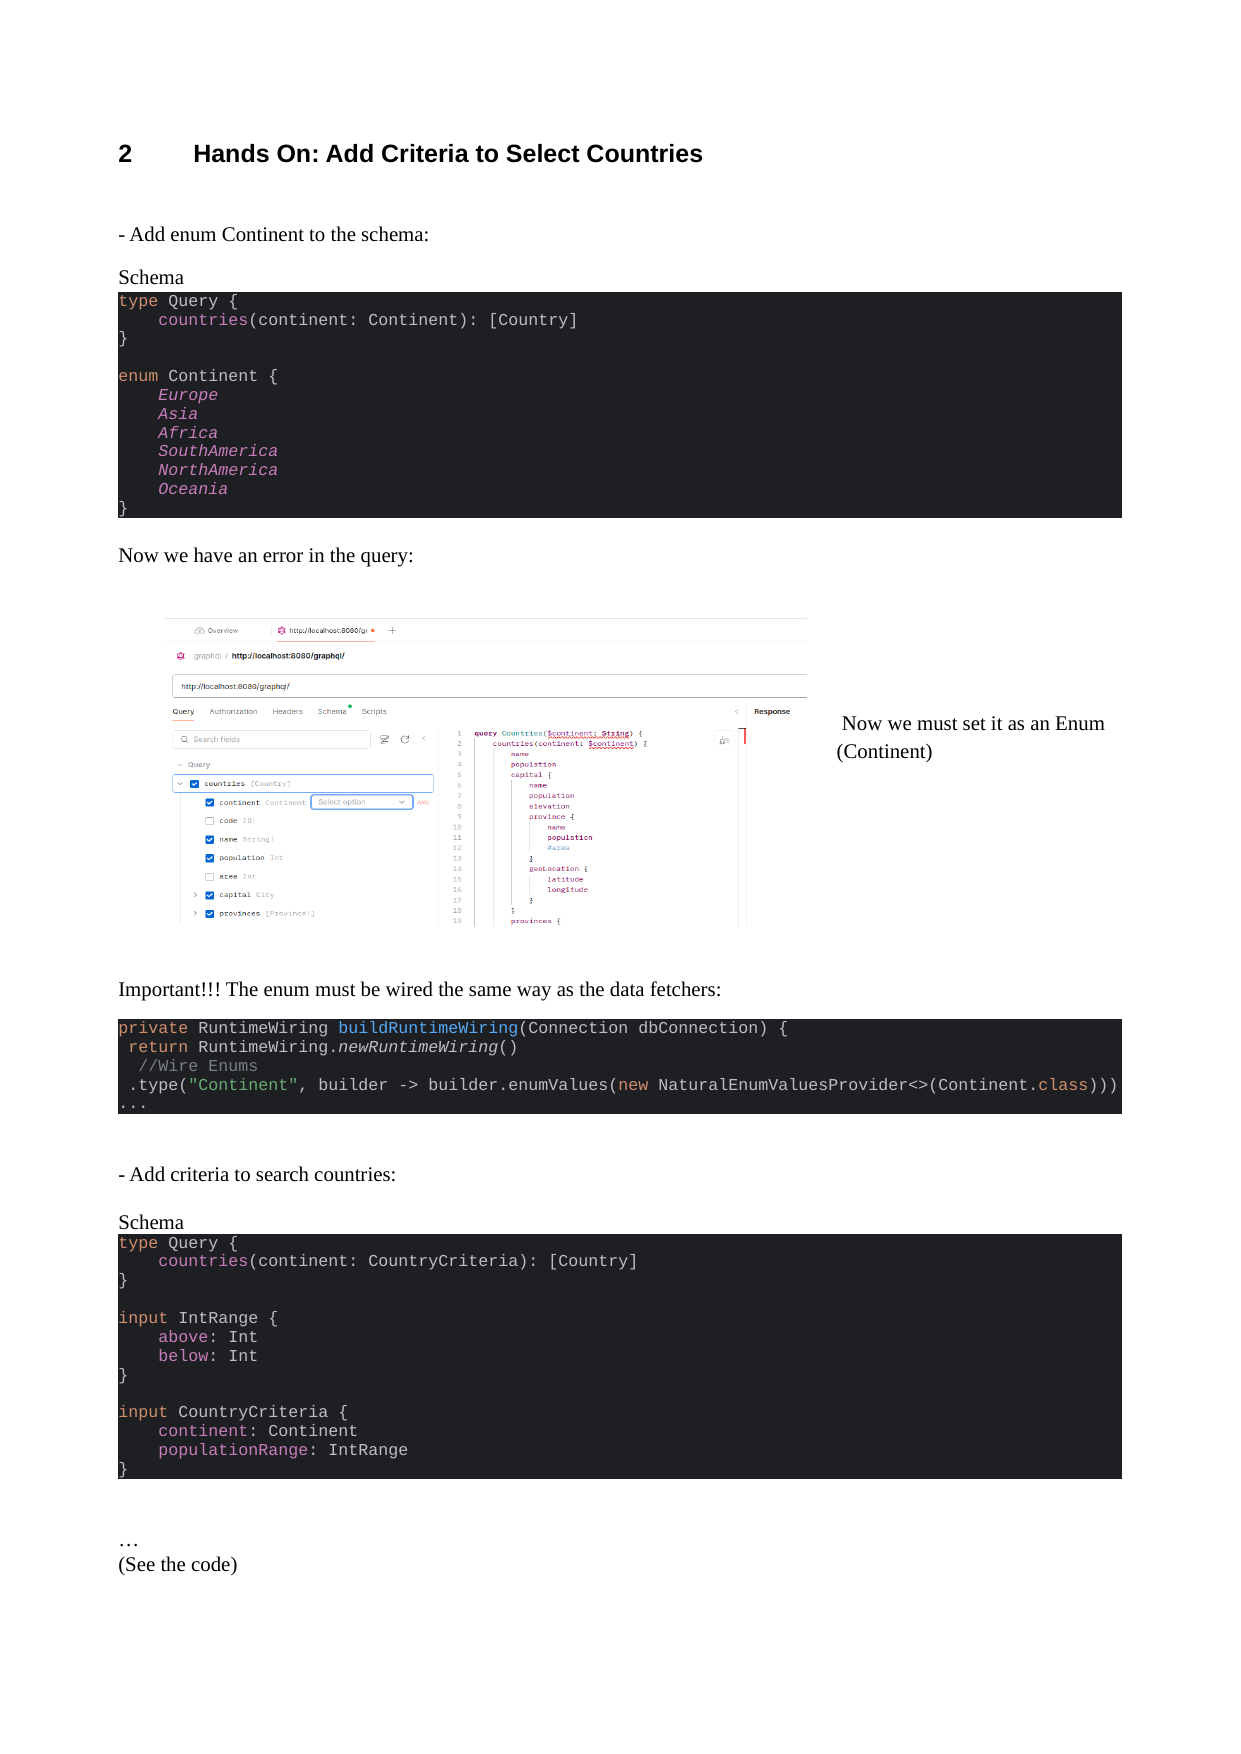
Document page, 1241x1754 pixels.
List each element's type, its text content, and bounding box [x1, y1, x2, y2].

subtitle Hands On: Add Criteria to Select Countries [118, 139, 1122, 168]
text input IntRange { above: Int below: Int } input CountryCriteria { continent: Continent populationRange: IntRange } [118, 1309, 1122, 1479]
text type Query { countries(continent: CountryCriteria): [Country] } [118, 1234, 1122, 1291]
text type Query { countries(continent: Continent): [Country] } [118, 292, 1122, 349]
text Schema [118, 264, 1122, 289]
text Now we have an error in the query: [118, 542, 1122, 567]
text - Add criteria to search countries: [118, 1162, 1122, 1186]
text - Add enum Continent to the schema: [118, 222, 1122, 246]
text private RuntimeWiring buildRuntimeWiring(Connection dbConnection) { return RuntimeWiring.newRuntimeWiring() //Wire Enums .type("Continent", builder -> builder.enumValues(new NaturalEnumValuesProvider<>(Continent.class))) [118, 1019, 1122, 1095]
text (See the code) [118, 1551, 1122, 1576]
text enum Continent { Europe Asia Africa SouthAmerica NorthAmerica Oceania } [118, 368, 1122, 518]
text … [118, 1527, 1122, 1551]
picture [164, 618, 807, 927]
text ... [118, 1095, 1122, 1114]
text [118, 711, 135, 763]
text Now we must set it as an Enum (Continent) [836, 711, 1122, 763]
text Important!!! The enum must be wired the same way as the data fetchers: [118, 977, 1122, 1001]
text Schema [118, 1210, 1122, 1234]
